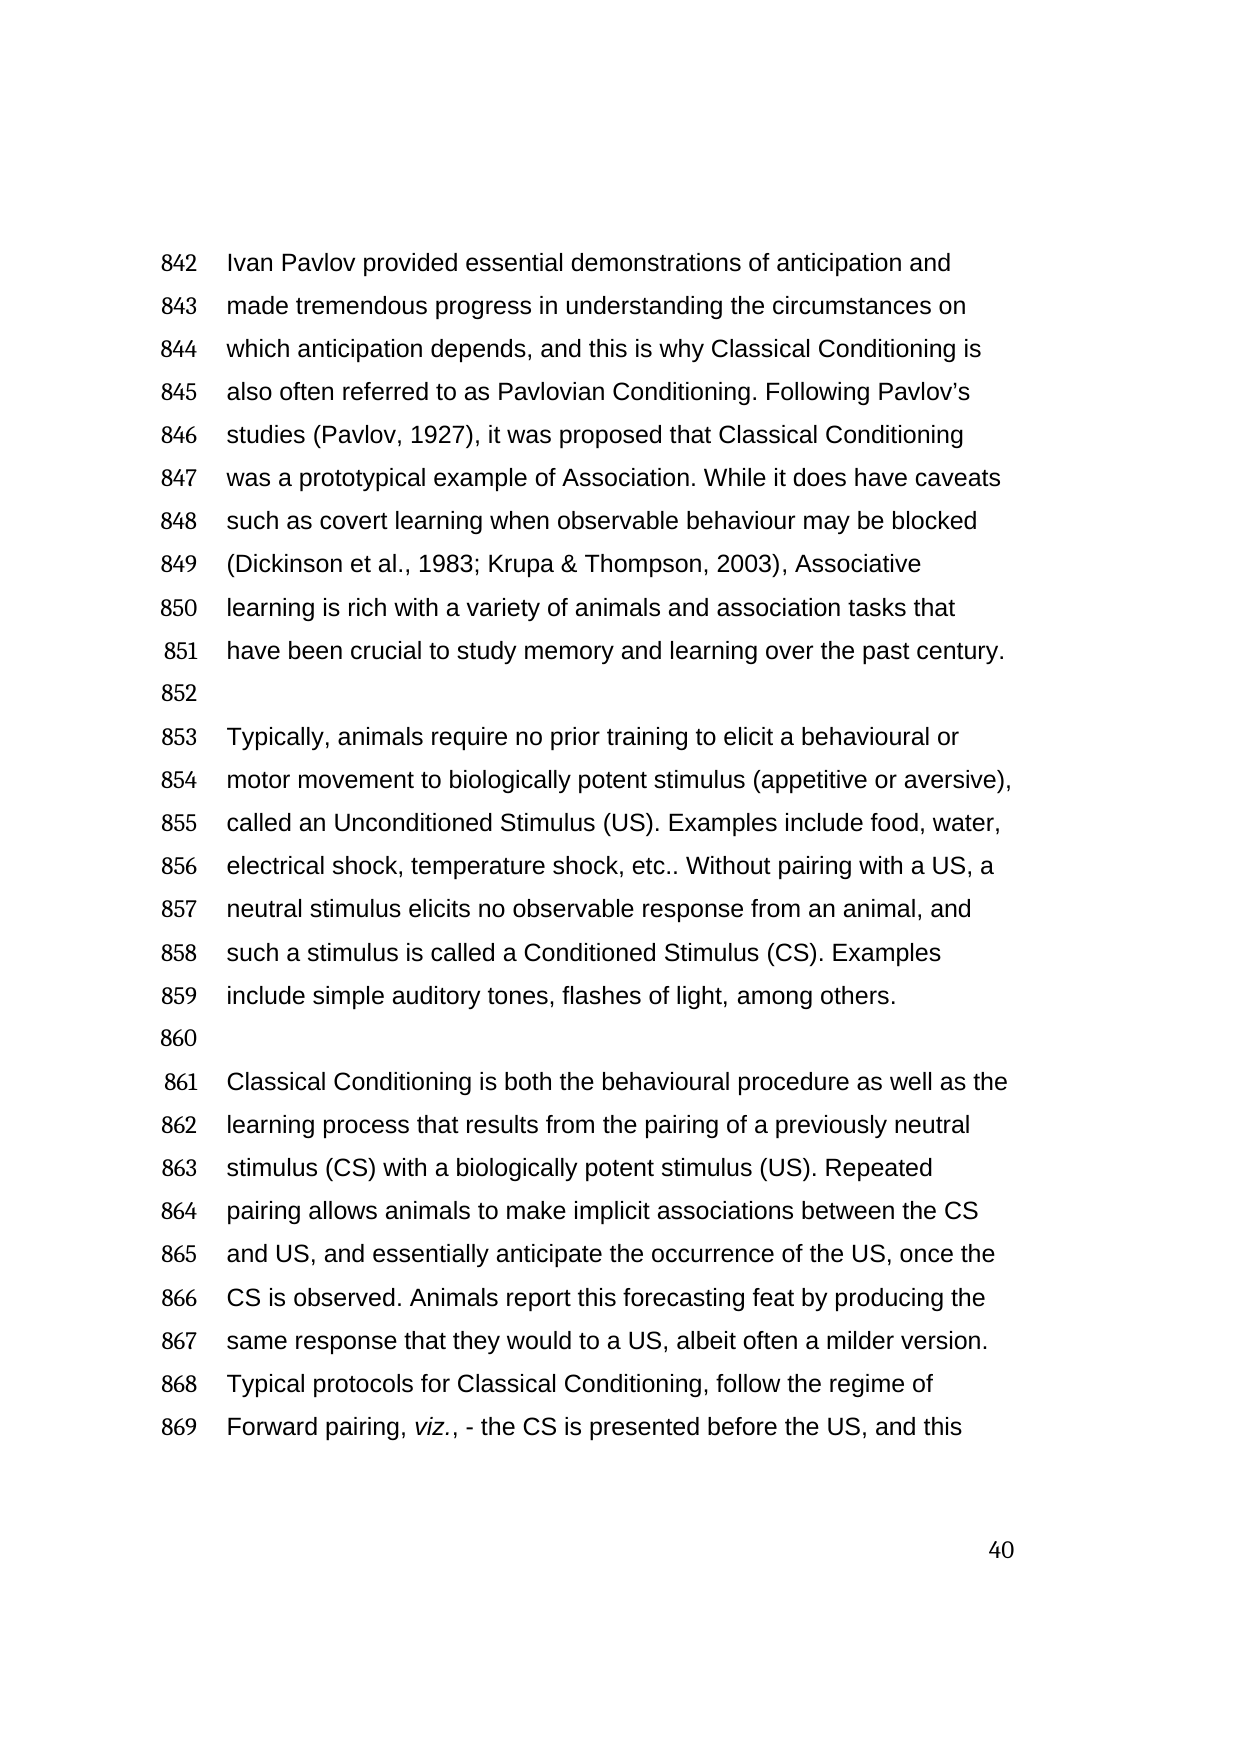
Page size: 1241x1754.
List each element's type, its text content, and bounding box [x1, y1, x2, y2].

text Classical Conditioning is both the behavioural procedure as well as the learning process that results from the pairing of a previously neutral stimulus (CS) with a biologically potent stimulus (US). Repeated pairing allows animals to make implicit associations between the CS and US, and essentially anticipate the occurrence of the US, once the CS is observed. Animals report this forecasting feat by producing the same response that they would to a US, albeit often a milder version. Typical protocols for Classical Conditioning, follow the regime of Forward pairing, viz., - the CS is presented before the US, and this [226, 1067, 1014, 1441]
text Ivan Pavlov provided essential demonstrations of anticipation and made tremendous progress in understanding the circumstances on which anticipation depends, and this is why Classical Conditioning is also often referred to as Pavlovian Conditioning. Following Pavlov’s studies (Pavlov, 1927)⁠, it was proposed that Classical Conditioning was a prototypical example of Association. While it does have caveats such as covert learning when observable behaviour may be blocked (Dickinson et al., 1983; Krupa & Thompson, 2003)⁠, Associative learning is rich with a variety of animals and association tasks that have been crucial to study memory and learning over the past century. [226, 248, 1014, 664]
text Typically, animals require no prior training to elicit a behavioural or motor movement to biologically potent stimulus (appetitive or aversive), called an Unconditioned Stimulus (US). Examples include food, water, electrical shock, temperature shock, etc.. Without pairing with a US, a neutral stimulus elicits no observable response from an animal, and such a stimulus is called a Conditioned Stimulus (CS). Examples include simple auditory tones, flashes of light, among others. [226, 722, 1014, 1009]
